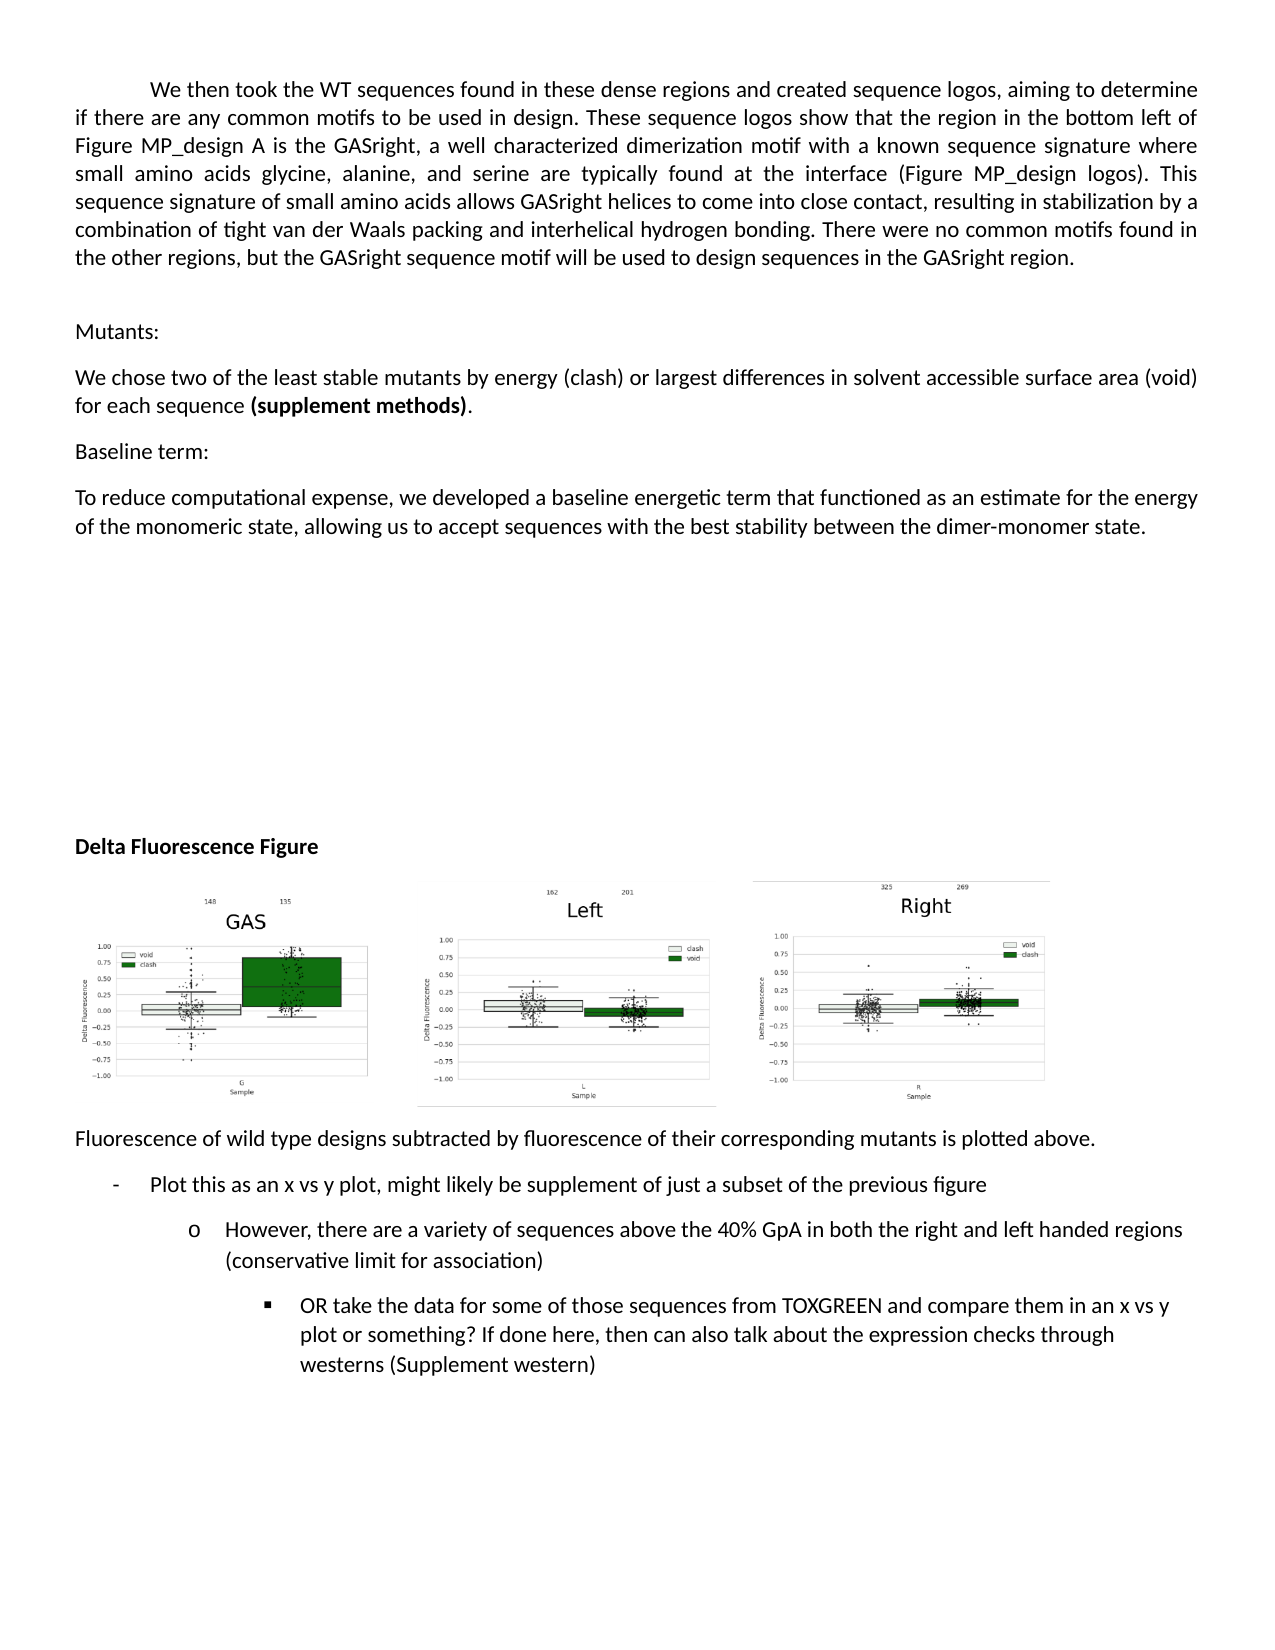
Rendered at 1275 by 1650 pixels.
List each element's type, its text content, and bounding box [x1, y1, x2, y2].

list However, there are a variety of sequences above the 40% GpA in both the right and left handed regions (conservative limit for association) [187, 1216, 1200, 1274]
picture [75, 878, 1050, 1107]
text Fluorescence of wild type designs subtracted by fluorescence of their corresponding mutants is plotted above. [75, 1124, 1200, 1152]
text Mutants: [75, 317, 1200, 345]
text We chose two of the least stable mutants by energy (clash) or largest differences in solvent accessible surface area (void) for each sequence (supplement methods). [75, 363, 1200, 420]
text To reduce computational expense, we developed a baseline energetic term that functioned as an estimate for the energy of the monomeric state, allowing us to accept sequences with the best stability between the dimer-monomer state. [75, 483, 1200, 540]
list OR take the data for some of those sequences from TOXGREEN and compare them in an x vs y plot or something? If done here, then can also talk about the expression checks through westerns (Supplement western) [262, 1292, 1200, 1378]
text Baseline term: [75, 437, 1200, 465]
text We then took the WT sequences found in these dense regions and created sequence logos, aiming to determine if there are any common motifs to be used in design. These sequence logos show that the region in the bottom left of Figure MP_design A is the GASright, a well characterized dimerization motif with a known sequence signature where small amino acids glycine, alanine, and serine are typically found at the interface (Figure MP_design logos). This sequence signature of small amino acids allows GASright helices to come into close contact, resulting in stabilization by a combination of tight van der Waals packing and interhelical hydrogen bonding. There were no common motifs found in the other regions, but the GASright sequence motif will be used to design sequences in the GASright region. [75, 75, 1200, 271]
text Delta Fluorescence Figure [75, 832, 1200, 860]
list Plot this as an x vs y plot, might likely be supplement of just a subset of the previous figure [112, 1170, 1200, 1198]
